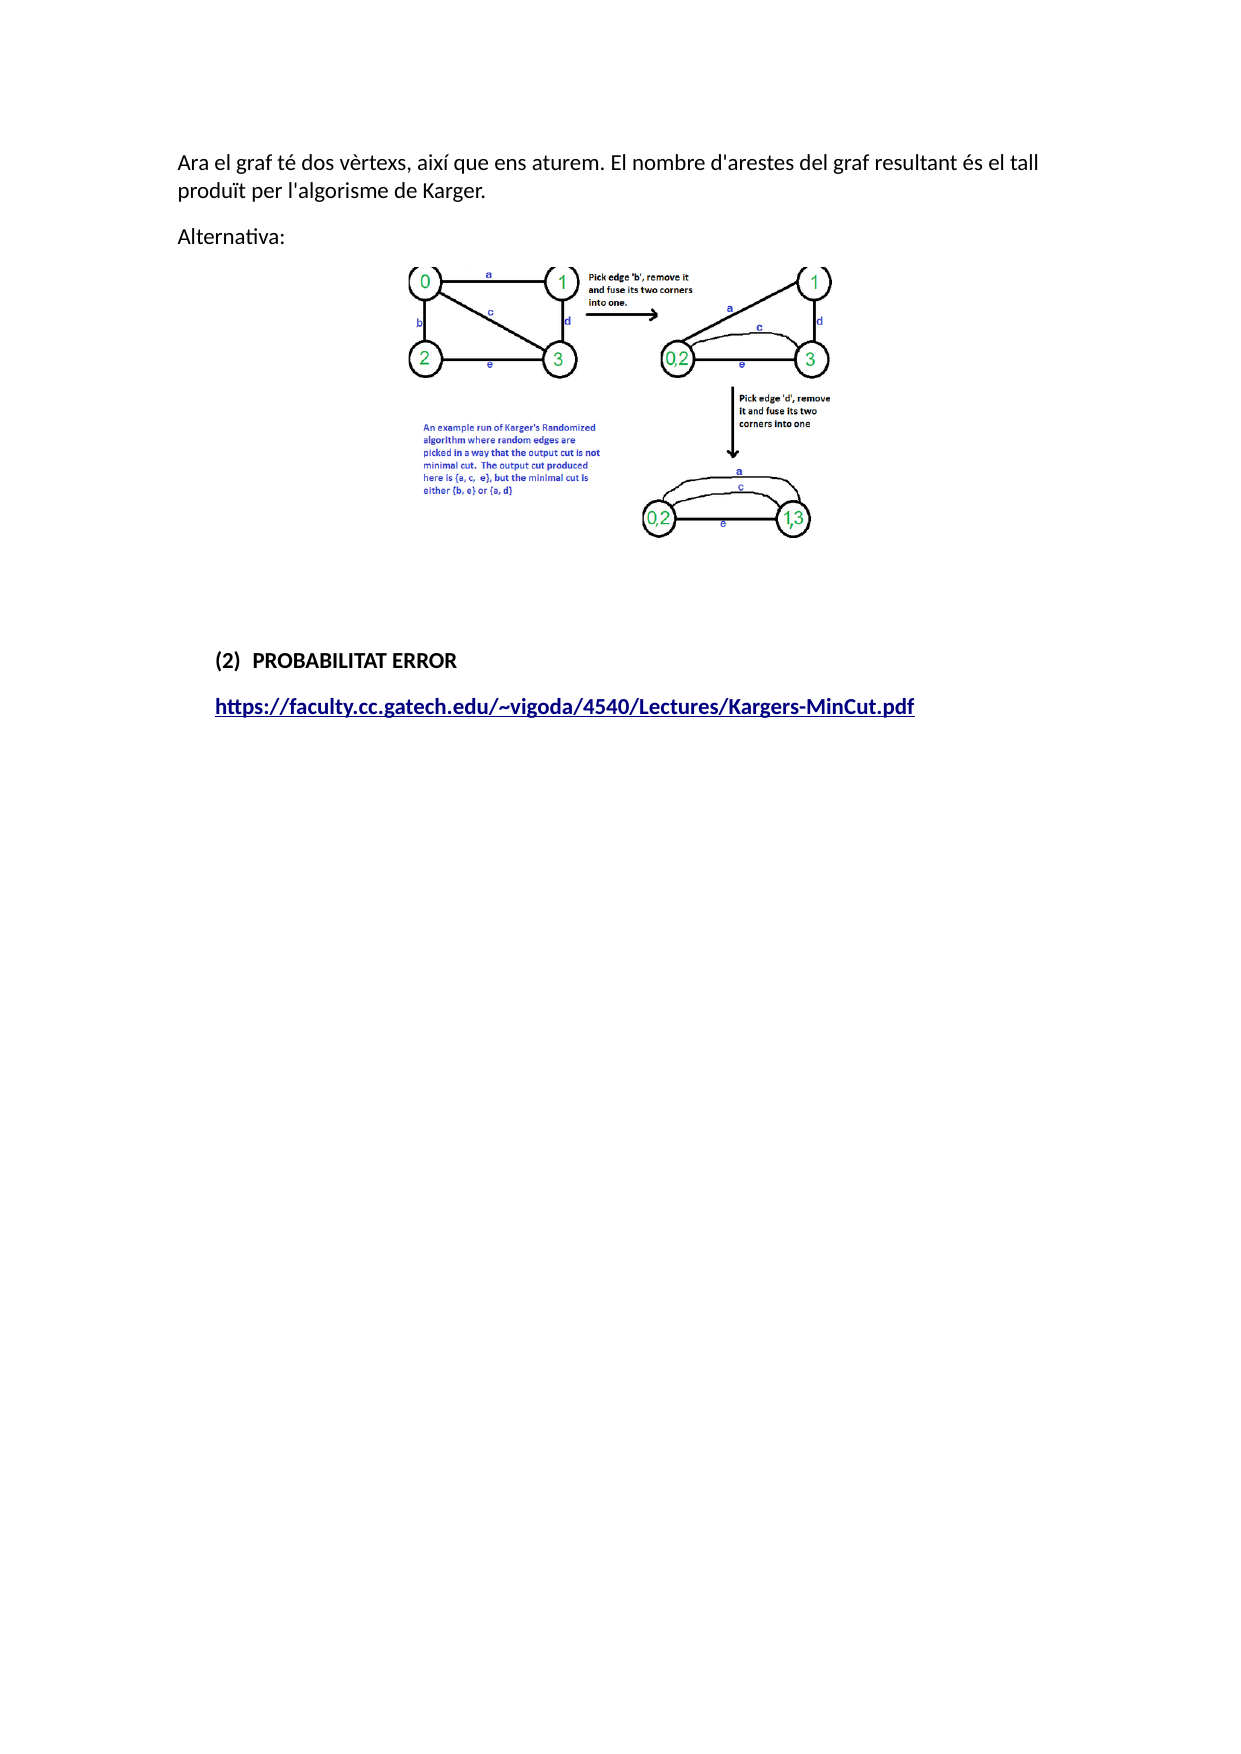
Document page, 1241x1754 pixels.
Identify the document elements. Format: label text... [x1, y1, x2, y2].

text https://faculty.cc.gatech.edu/~vigoda/4540/Lectures/Kargers-MinCut.pdf [215, 692, 1063, 720]
text Alternativa: [177, 222, 1063, 250]
list PROBABILITAT ERROR [215, 646, 1063, 674]
text Ara el graf té dos vèrtexs, així que ens aturem. El nombre d'arestes del graf resultant és el tall produït per l'algorisme de Karger. [177, 148, 1063, 204]
